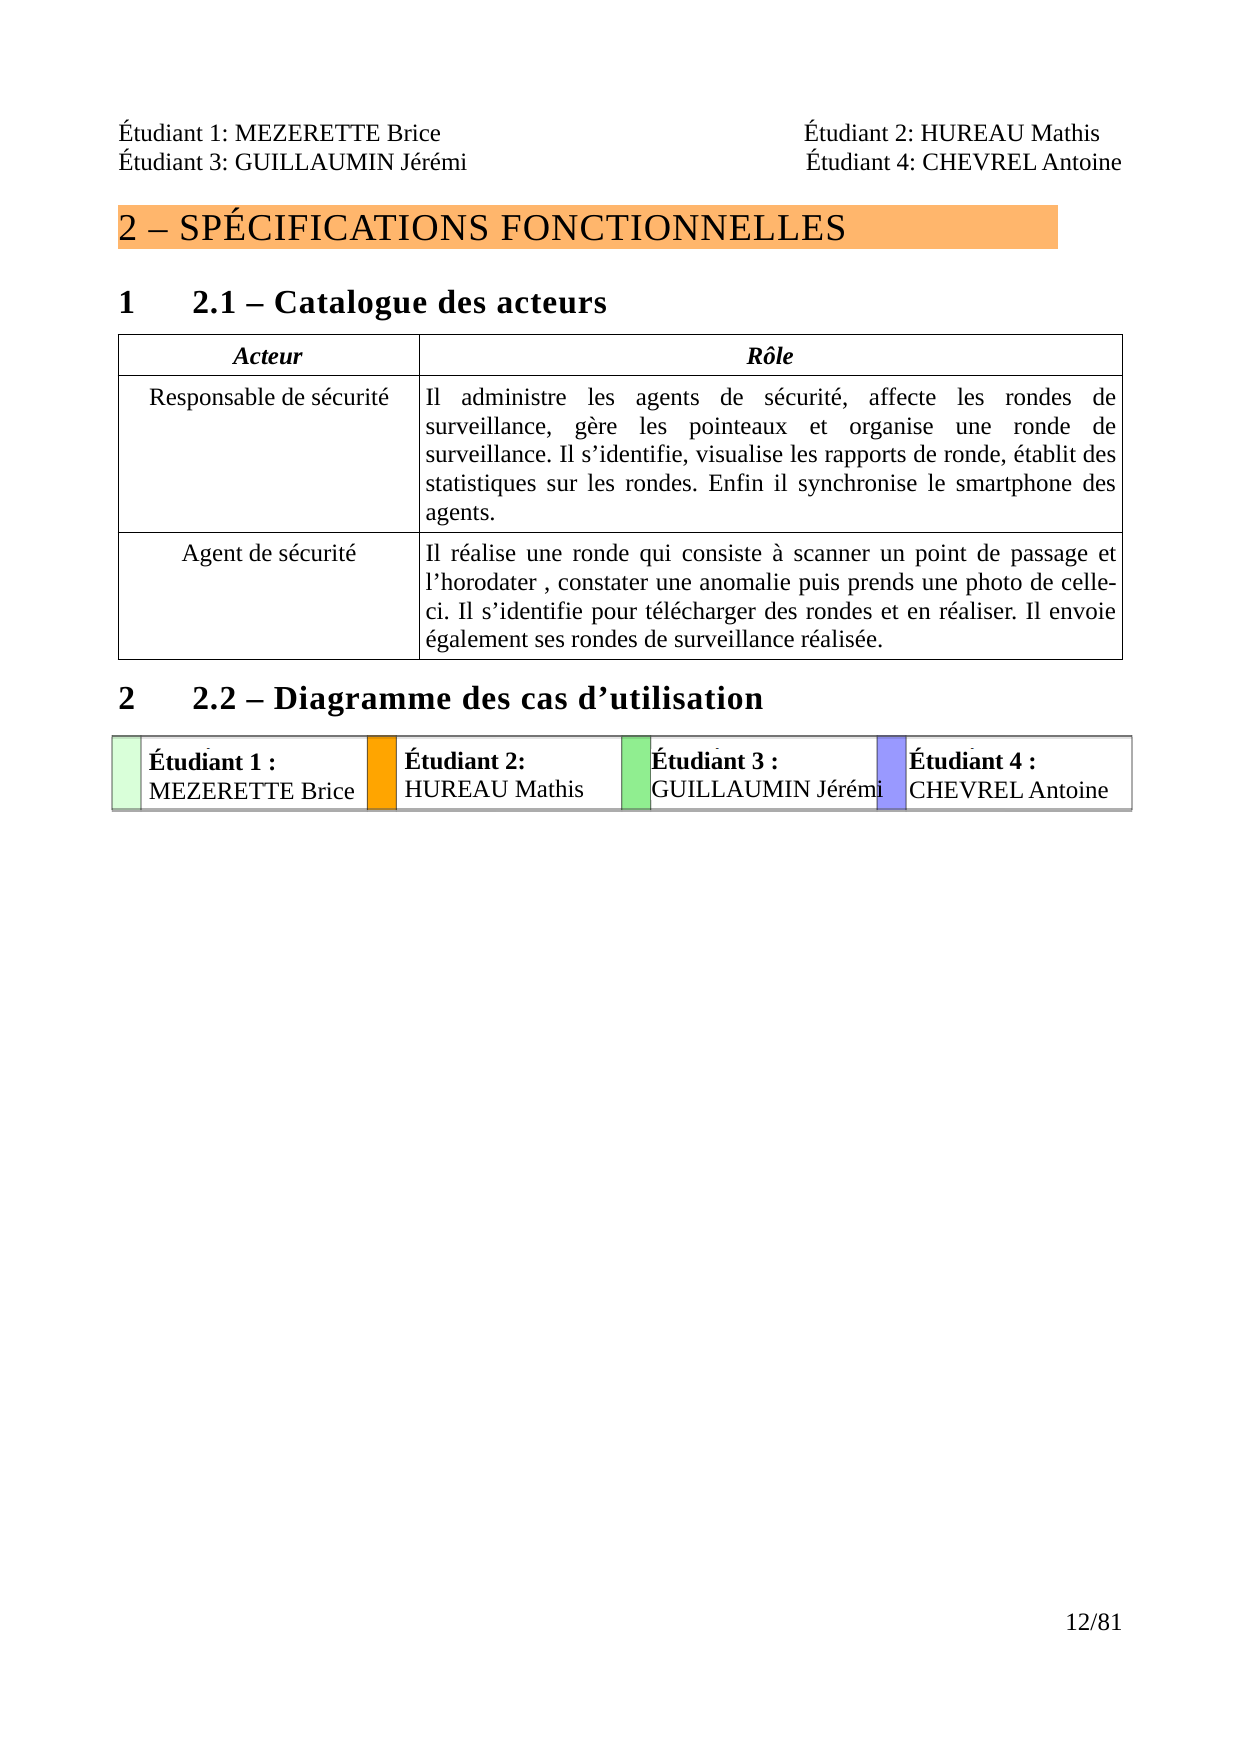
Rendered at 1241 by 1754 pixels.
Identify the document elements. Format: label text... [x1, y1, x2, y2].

table_cell Il réalise une ronde qui consiste à scanner un point de passage et l’horodater , constater une anomalie puis prends une photo de celle-ci. Il s’identifie pour télécharger des rondes et en réaliser. Il envoie également ses rondes de surveillance réalisée. [420, 533, 1122, 659]
table_cell Agent de sécurité [119, 533, 419, 659]
subtitle 2.2 – Diagramme des cas d’utilisation [118, 678, 1122, 716]
table_header Acteur [119, 335, 419, 375]
table_cell Responsable de sécurité [119, 376, 419, 532]
table_cell Il administre les agents de sécurité, affecte les rondes de surveillance, gère les pointeaux et organise une ronde de surveillance. Il s’identifie, visualise les rapports de ronde, établit des statistiques sur les rondes. Enfin il synchronise le smartphone des agents. [420, 376, 1122, 532]
subtitle 2.1 – Catalogue des acteurs [118, 282, 1122, 321]
table_header Rôle [420, 335, 1122, 375]
picture [105, 722, 1135, 812]
subtitle 2 – SPÉCIFICATIONS FONCTIONNELLES [118, 205, 1122, 249]
